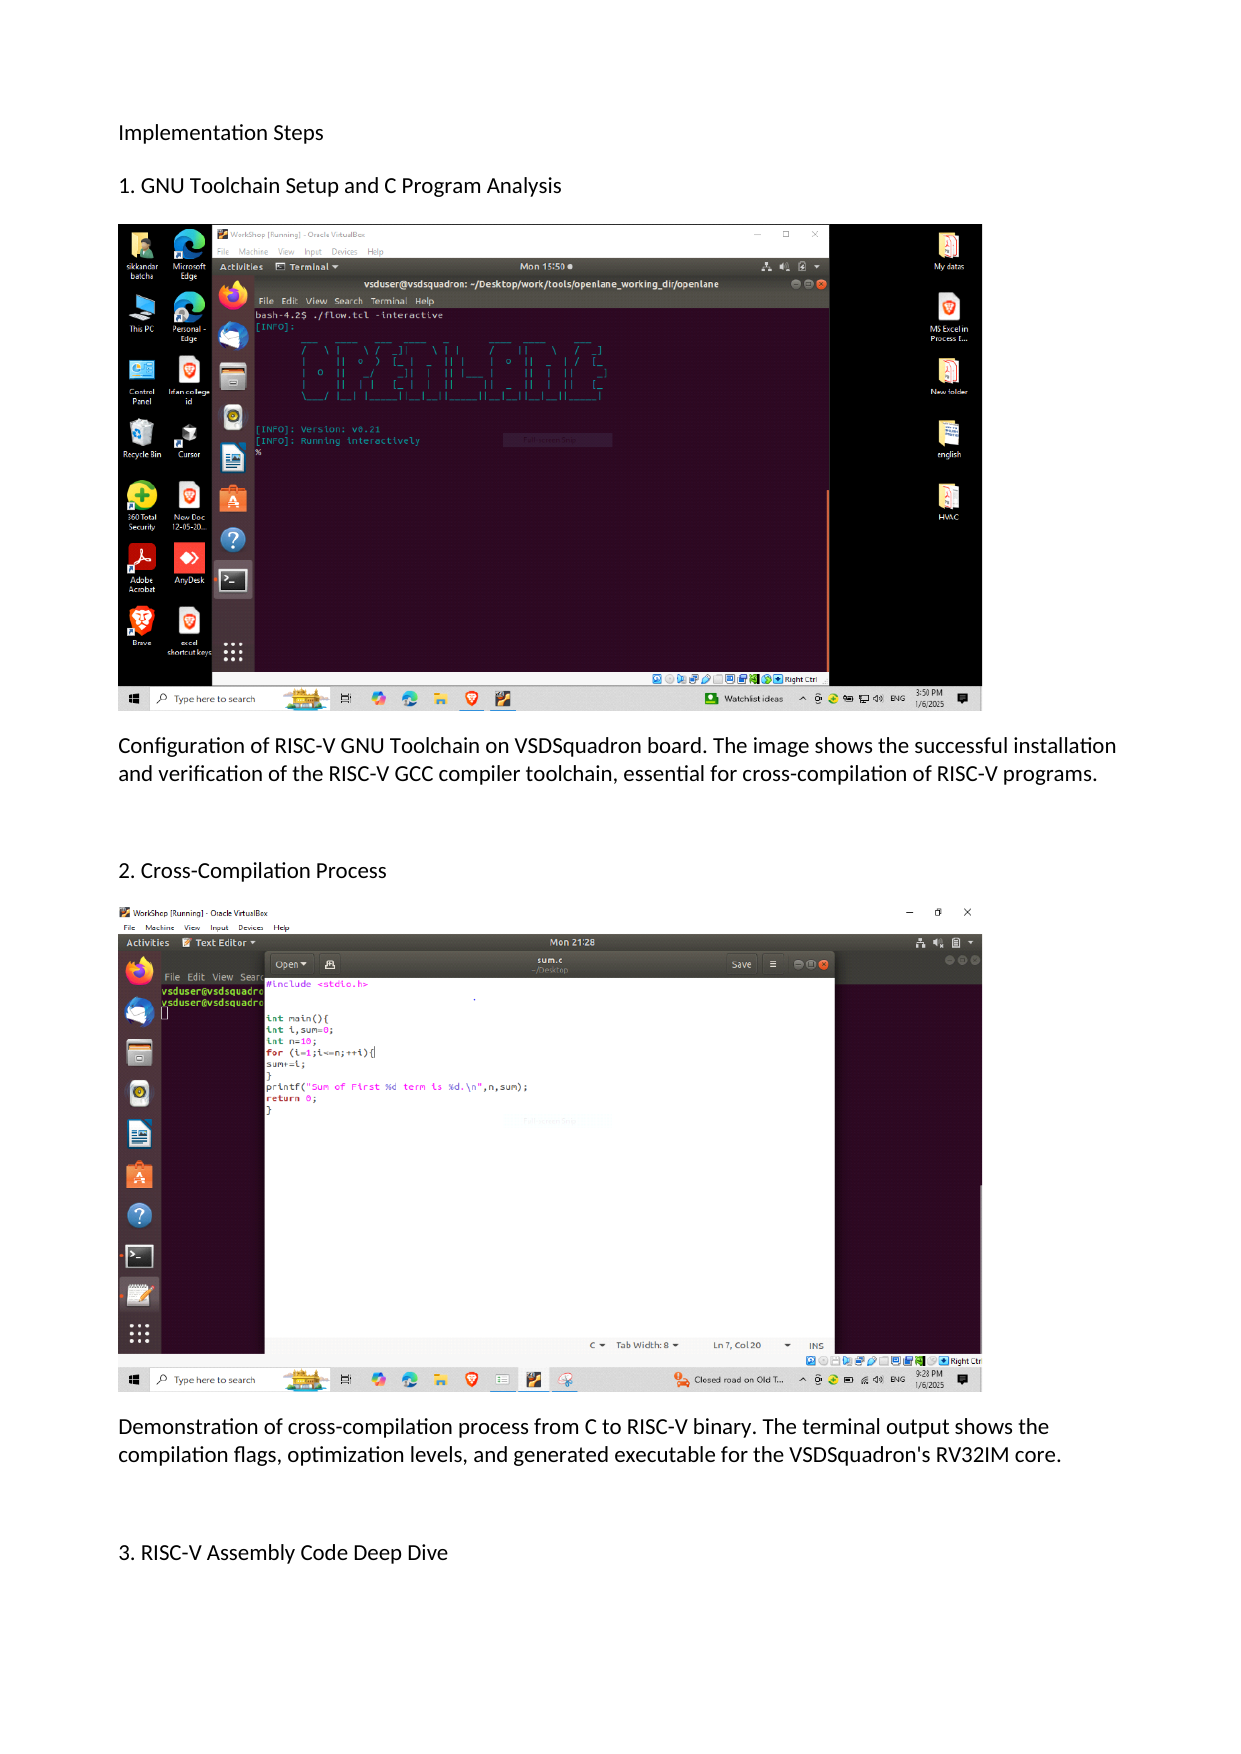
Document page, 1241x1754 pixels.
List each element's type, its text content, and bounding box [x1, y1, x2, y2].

text 2. Cross-Compilation Process [118, 857, 1122, 885]
text 1. GNU Toolchain Setup and C Program Analysis [118, 171, 1122, 199]
text Implementation Steps [118, 118, 1122, 146]
text 3. RISC-V Assembly Code Deep Dive [118, 1538, 1122, 1566]
text Configuration of RISC-V GNU Toolchain on VSDSquadron board. The image shows the successful installation and verification of the RISC-V GCC compiler toolchain, essential for cross-compilation of RISC-V programs. [118, 731, 1122, 787]
text Demonstration of cross-compilation process from C to RISC-V binary. The terminal output shows the compilation flags, optimization levels, and generated executable for the VSDSquadron's RV32IM core. [118, 1412, 1122, 1468]
